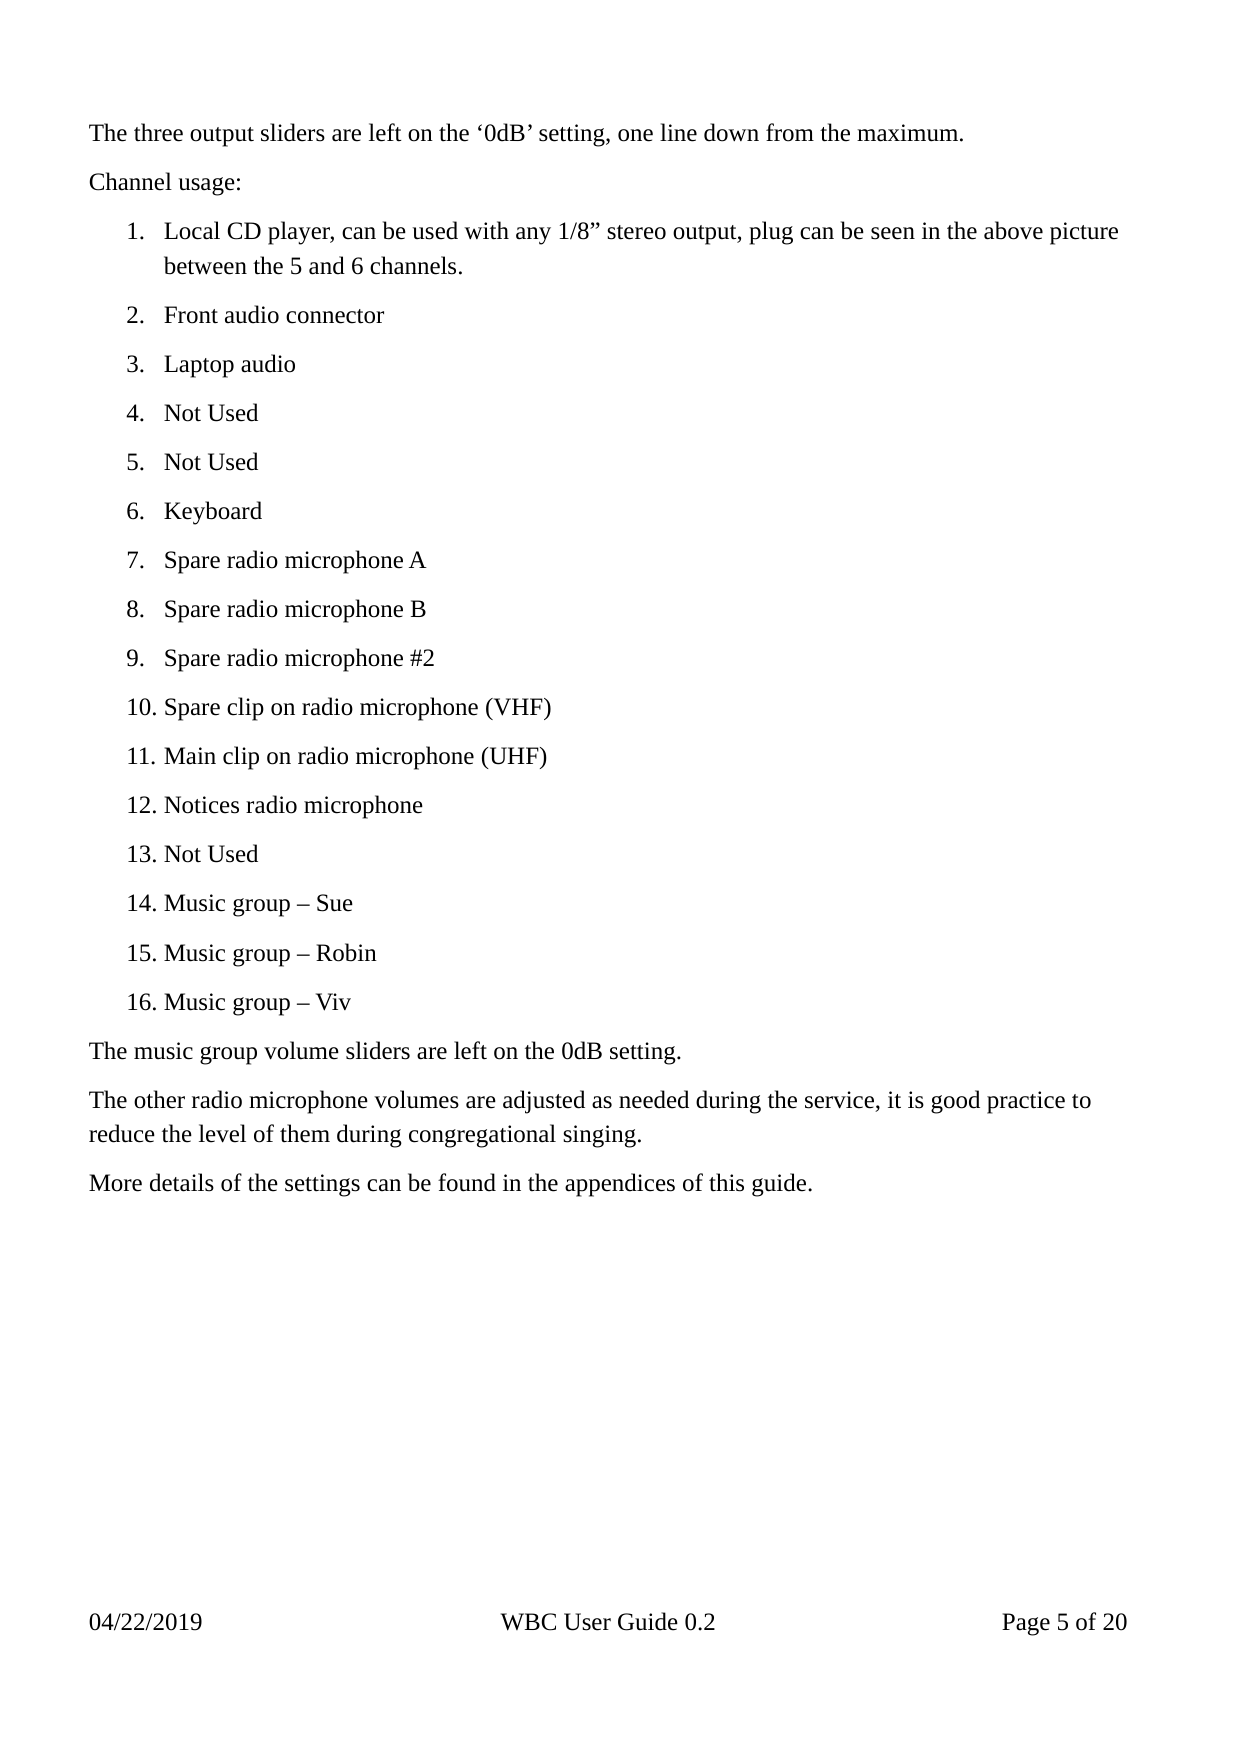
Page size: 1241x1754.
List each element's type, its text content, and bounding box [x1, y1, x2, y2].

list Spare radio microphone A [126, 545, 1152, 574]
list Not Used [126, 839, 1152, 868]
list Main clip on radio microphone (UHF) [126, 741, 1152, 770]
list Notices radio microphone [126, 790, 1152, 819]
text The music group volume sliders are left on the 0dB setting. [88, 1036, 1152, 1064]
list Music group – Robin [126, 938, 1152, 966]
list Spare radio microphone #2 [126, 643, 1152, 672]
list Music group – Viv [126, 987, 1152, 1015]
list Laptop audio [126, 349, 1152, 378]
text Channel usage: [88, 167, 1152, 196]
text More details of the settings can be found in the appendices of this guide. [88, 1168, 1152, 1197]
list Spare radio microphone B [126, 594, 1152, 623]
list Spare clip on radio microphone (VHF) [126, 692, 1152, 721]
text The other radio microphone volumes are adjusted as needed during the service, it is good practice to reduce the level of them during congregational singing. [88, 1085, 1152, 1148]
text The three output sliders are left on the ‘0dB’ setting, one line down from the maximum. [88, 118, 1152, 147]
list Music group – Sue [126, 888, 1152, 917]
list Front audio connector [126, 300, 1152, 328]
list Not Used [126, 398, 1152, 427]
list Not Used [126, 447, 1152, 476]
list Local CD player, can be used with any 1/8” stereo output, plug can be seen in the above picture between the 5 and 6 channels. [126, 216, 1152, 279]
list Keyboard [126, 496, 1152, 525]
